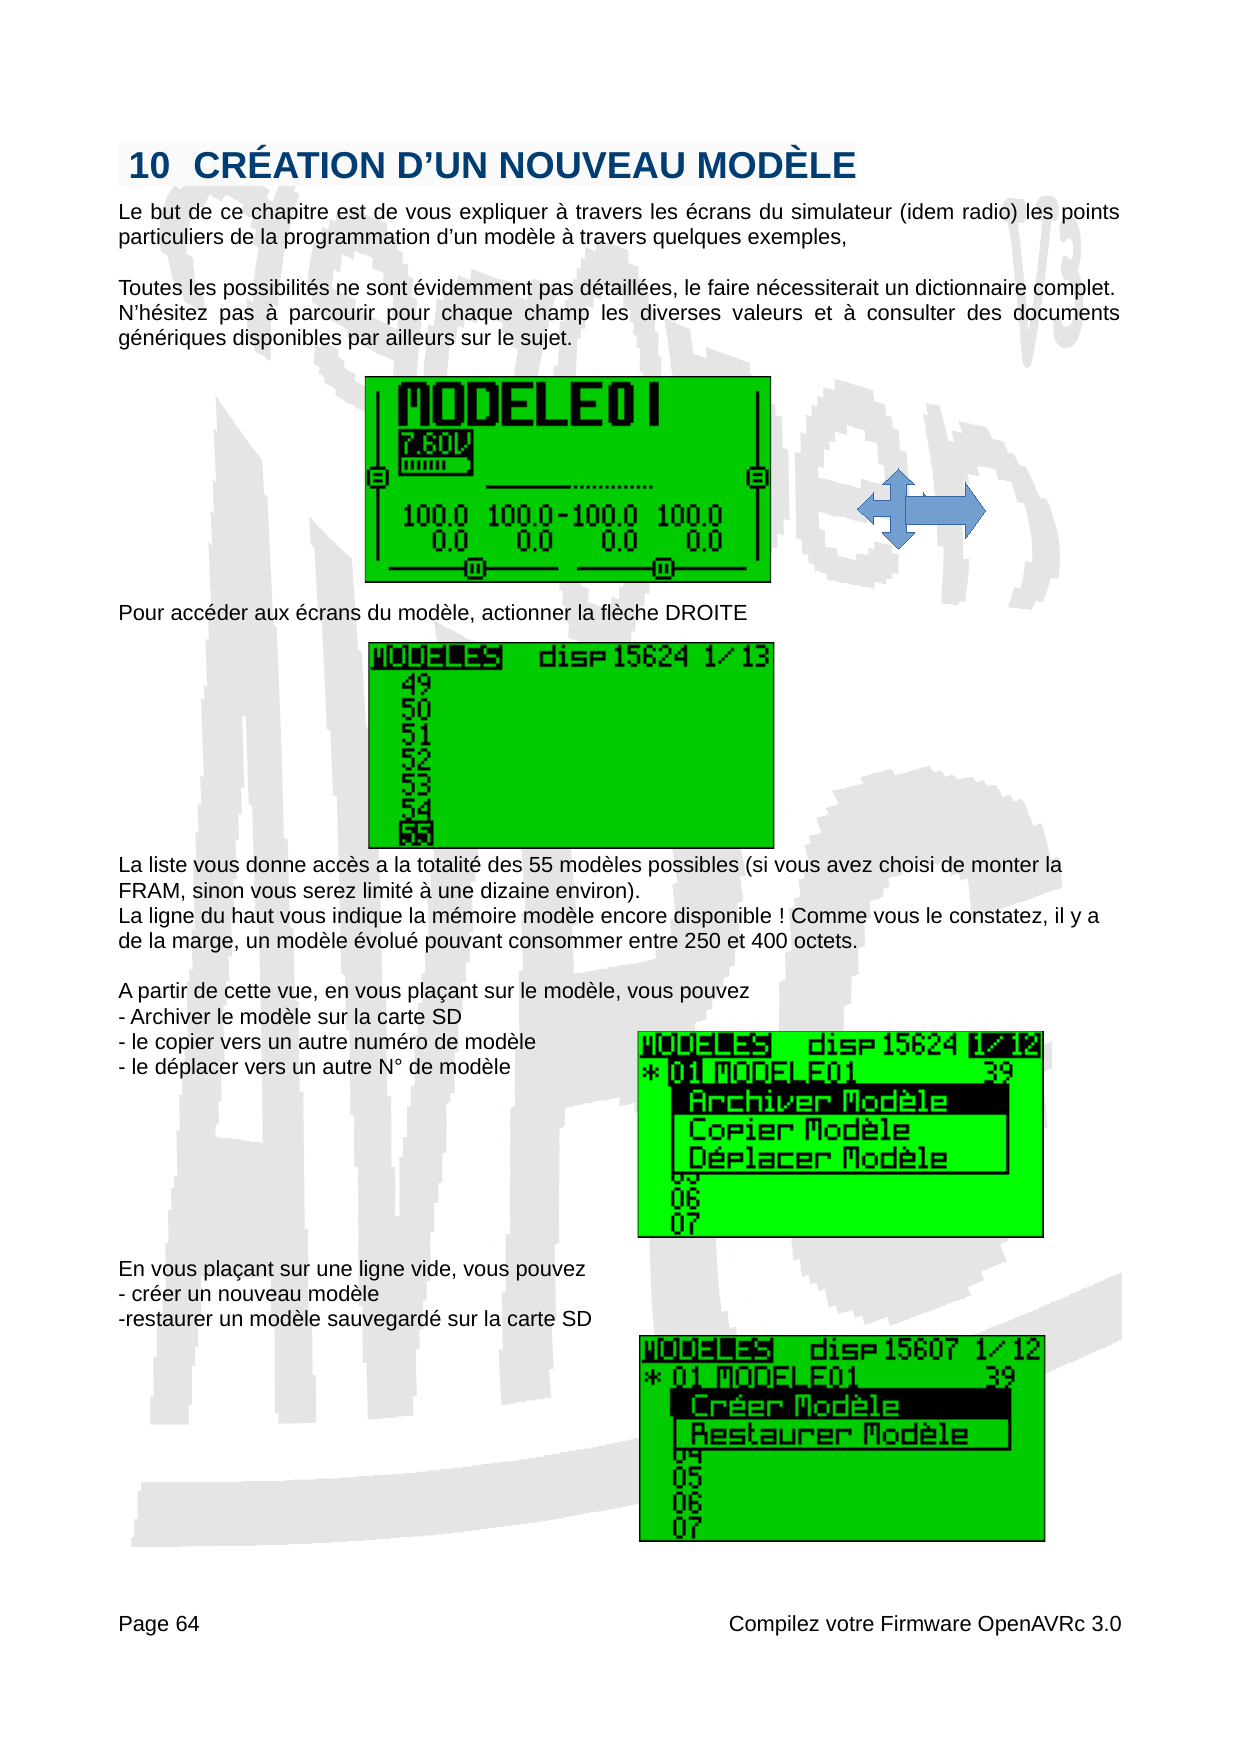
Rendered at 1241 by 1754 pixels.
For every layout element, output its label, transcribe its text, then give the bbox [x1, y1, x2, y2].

picture [637, 1031, 1044, 1238]
subtitle CRÉATION D’UN NOUVEAU MODÈLE [118, 143, 1122, 186]
text -restaurer un modèle sauvegardé sur la carte SD [118, 1306, 1122, 1331]
text La liste vous donne accès a la totalité des 55 modèles possibles (si vous avez choisi de monter la FRAM, sinon vous serez limité à une dizaine environ). [118, 852, 1122, 903]
text - le déplacer vers un autre N° de modèle [118, 1054, 637, 1079]
text A partir de cette vue, en vous plaçant sur le modèle, vous pouvez [118, 978, 1122, 1004]
text Pour accéder aux écrans du modèle, actionner la flèche DROITE [118, 600, 1122, 626]
text N’hésitez pas à parcourir pour chaque champ les diverses valeurs et à consulter des documents génériques disponibles par ailleurs sur le sujet. [118, 299, 1122, 350]
text En vous plaçant sur une ligne vide, vous pouvez [118, 1256, 1122, 1281]
text Le but de ce chapitre est de vous expliquer à travers les écrans du simulateur (idem radio) les points particuliers de la programmation d’un modèle à travers quelques exemples, [118, 199, 1122, 249]
text - le copier vers un autre numéro de modèle [118, 1029, 1122, 1054]
picture [368, 642, 775, 849]
text - Archiver le modèle sur la carte SD [118, 1004, 1122, 1029]
text - créer un nouveau modèle [118, 1281, 1122, 1306]
text Toutes les possibilités ne sont évidemment pas détaillées, le faire nécessiterait un dictionnaire complet. [118, 274, 1122, 299]
picture [639, 1335, 1046, 1542]
text La ligne du haut vous indique la mémoire modèle encore disponible ! Comme vous le constatez, il y a de la marge, un modèle évolué pouvant consommer entre 250 et 400 octets. [118, 903, 1122, 953]
text [1044, 1054, 1122, 1079]
picture [364, 376, 772, 583]
